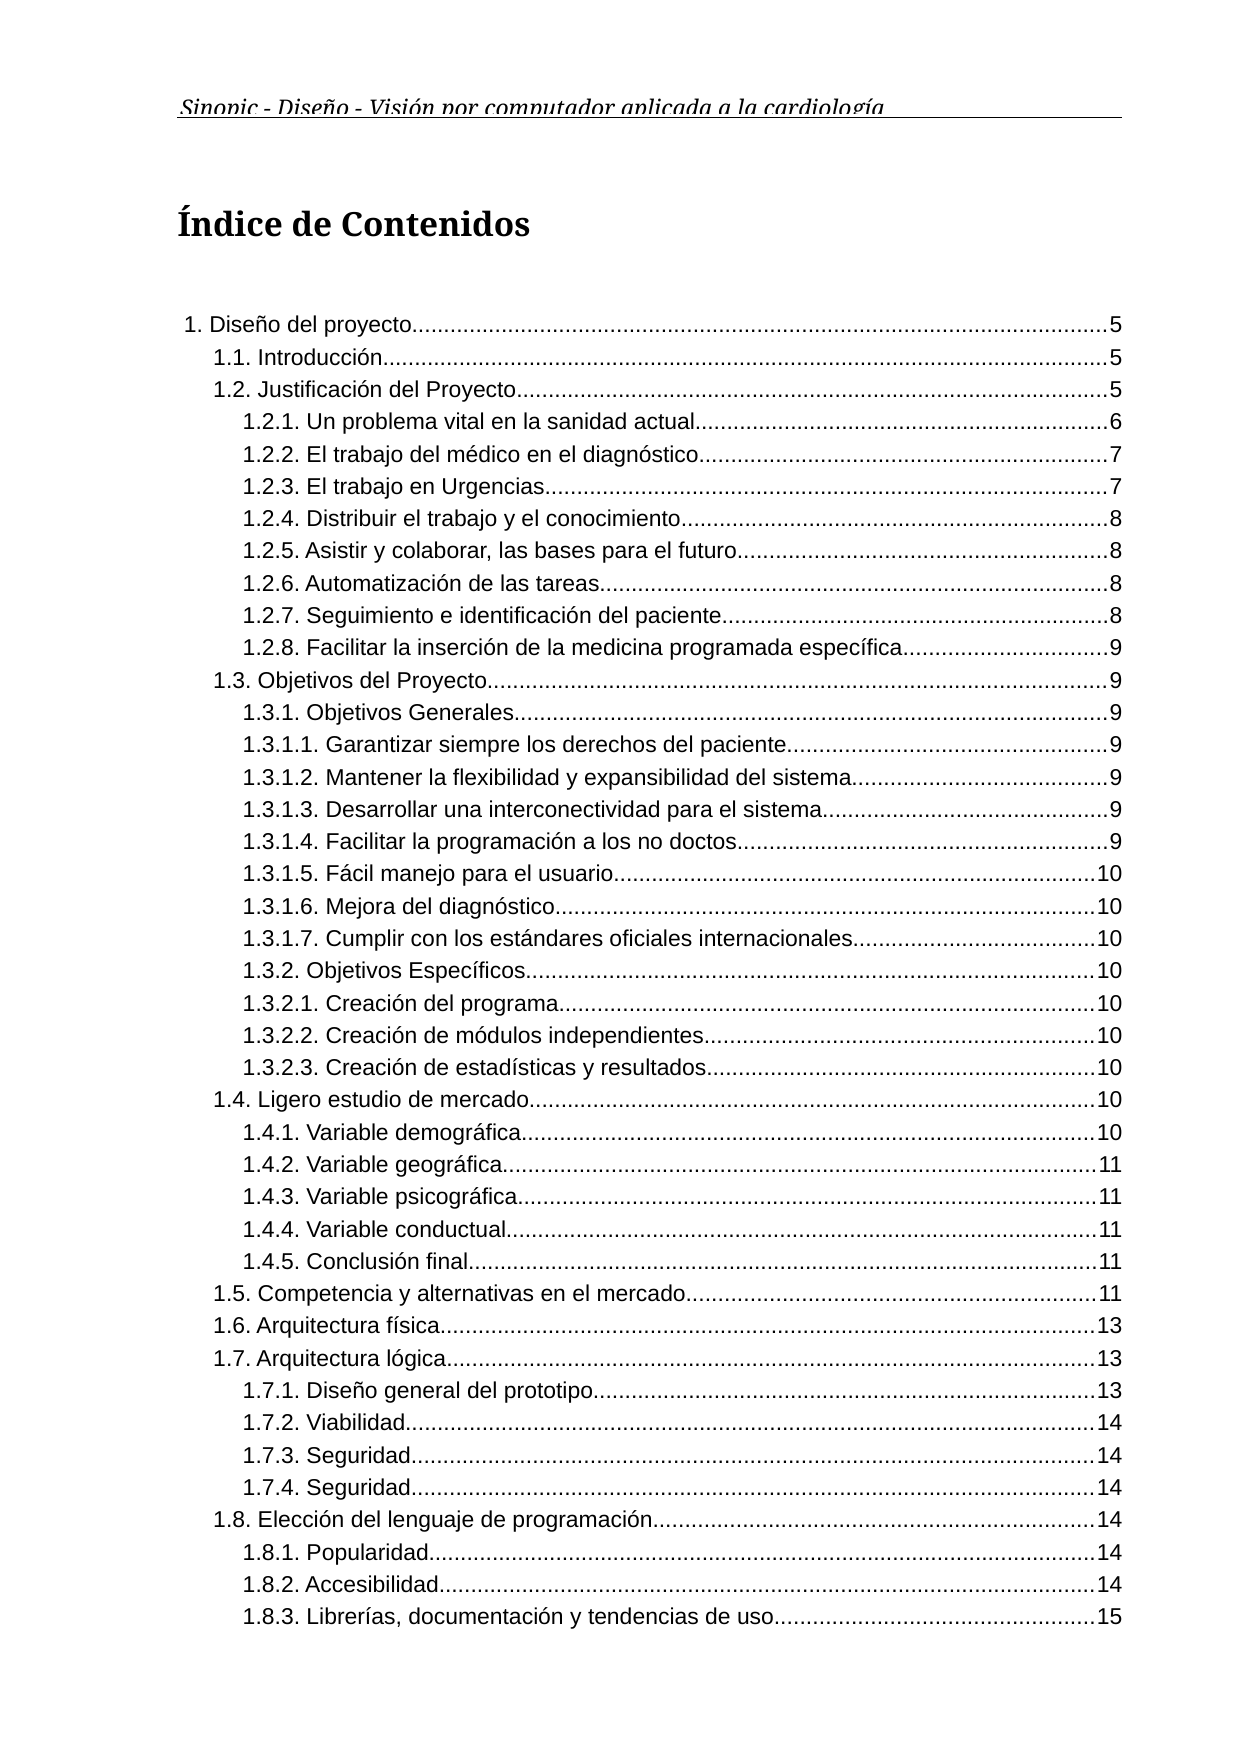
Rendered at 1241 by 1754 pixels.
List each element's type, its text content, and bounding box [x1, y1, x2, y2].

text 1.3.2.2. Creación de módulos independientes 10 [236, 1022, 1122, 1048]
text 1.8.1. Popularidad 14 [236, 1538, 1122, 1565]
text 1.3.1.2. Mantener la flexibilidad y expansibilidad del sistema 9 [236, 763, 1122, 790]
text 1.4.2. Variable geográfica 11 [236, 1151, 1122, 1177]
text 1.7. Arquitectura lógica 13 [207, 1345, 1122, 1371]
text 1.3.1.6. Mejora del diagnóstico 10 [236, 893, 1122, 919]
text 1.2.2. El trabajo del médico en el diagnóstico 7 [236, 441, 1122, 467]
text 1.4.3. Variable psicográfica 11 [236, 1183, 1122, 1209]
text 1.4.5. Conclusión final 11 [236, 1248, 1122, 1274]
text 1.3. Objetivos del Proyecto 9 [207, 667, 1122, 693]
text 1.4.1. Variable demográfica 10 [236, 1119, 1122, 1145]
text 1.3.1.7. Cumplir con los estándares oficiales internacionales 10 [236, 925, 1122, 951]
text 1.3.1.1. Garantizar siempre los derechos del paciente 9 [236, 731, 1122, 757]
text 1.8. Elección del lenguaje de programación 14 [207, 1506, 1122, 1532]
text 1.7.1. Diseño general del prototipo 13 [236, 1377, 1122, 1403]
text 1.2.1. Un problema vital en la sanidad actual 6 [236, 408, 1122, 434]
text 1.6. Arquitectura física 13 [207, 1312, 1122, 1339]
text 1.3.2.1. Creación del programa 10 [236, 989, 1122, 1016]
text 1.8.3. Librerías, documentación y tendencias de uso. 15 [236, 1603, 1122, 1629]
text 1.1. Introducción 5 [207, 344, 1122, 370]
text 1.3.1.5. Fácil manejo para el usuario 10 [236, 860, 1122, 887]
text 1.7.2. Viabilidad 14 [236, 1409, 1122, 1436]
text 1.5. Competencia y alternativas en el mercado 11 [207, 1280, 1122, 1306]
text 1.2.8. Facilitar la inserción de la medicina programada específica 9 [236, 634, 1122, 661]
text 1.3.1.4. Facilitar la programación a los no doctos 9 [236, 828, 1122, 854]
text 1.8.2. Accesibilidad 14 [236, 1571, 1122, 1597]
text 1.3.1.3. Desarrollar una interconectividad para el sistema 9 [236, 796, 1122, 822]
text 1.3.2. Objetivos Específicos 10 [236, 957, 1122, 983]
text 1.4. Ligero estudio de mercado 10 [207, 1086, 1122, 1113]
text Índice de Contenidos [177, 201, 1122, 246]
text 1.2.3. El trabajo en Urgencias 7 [236, 473, 1122, 499]
text 1.2.4. Distribuir el trabajo y el conocimiento 8 [236, 505, 1122, 531]
text 1.7.4. Seguridad 14 [236, 1474, 1122, 1500]
text 1.2. Justificación del Proyecto 5 [207, 376, 1122, 402]
text 1.2.7. Seguimiento e identificación del paciente 8 [236, 602, 1122, 628]
text 1.4.4. Variable conductual 11 [236, 1216, 1122, 1242]
text 1.2.6. Automatización de las tareas 8 [236, 570, 1122, 596]
text 1.7.3. Seguridad 14 [236, 1442, 1122, 1468]
text 1. Diseño del proyecto 5 [177, 311, 1122, 338]
text 1.3.1. Objetivos Generales 9 [236, 699, 1122, 725]
text 1.3.2.3. Creación de estadísticas y resultados 10 [236, 1054, 1122, 1080]
text 1.2.5. Asistir y colaborar, las bases para el futuro 8 [236, 537, 1122, 564]
